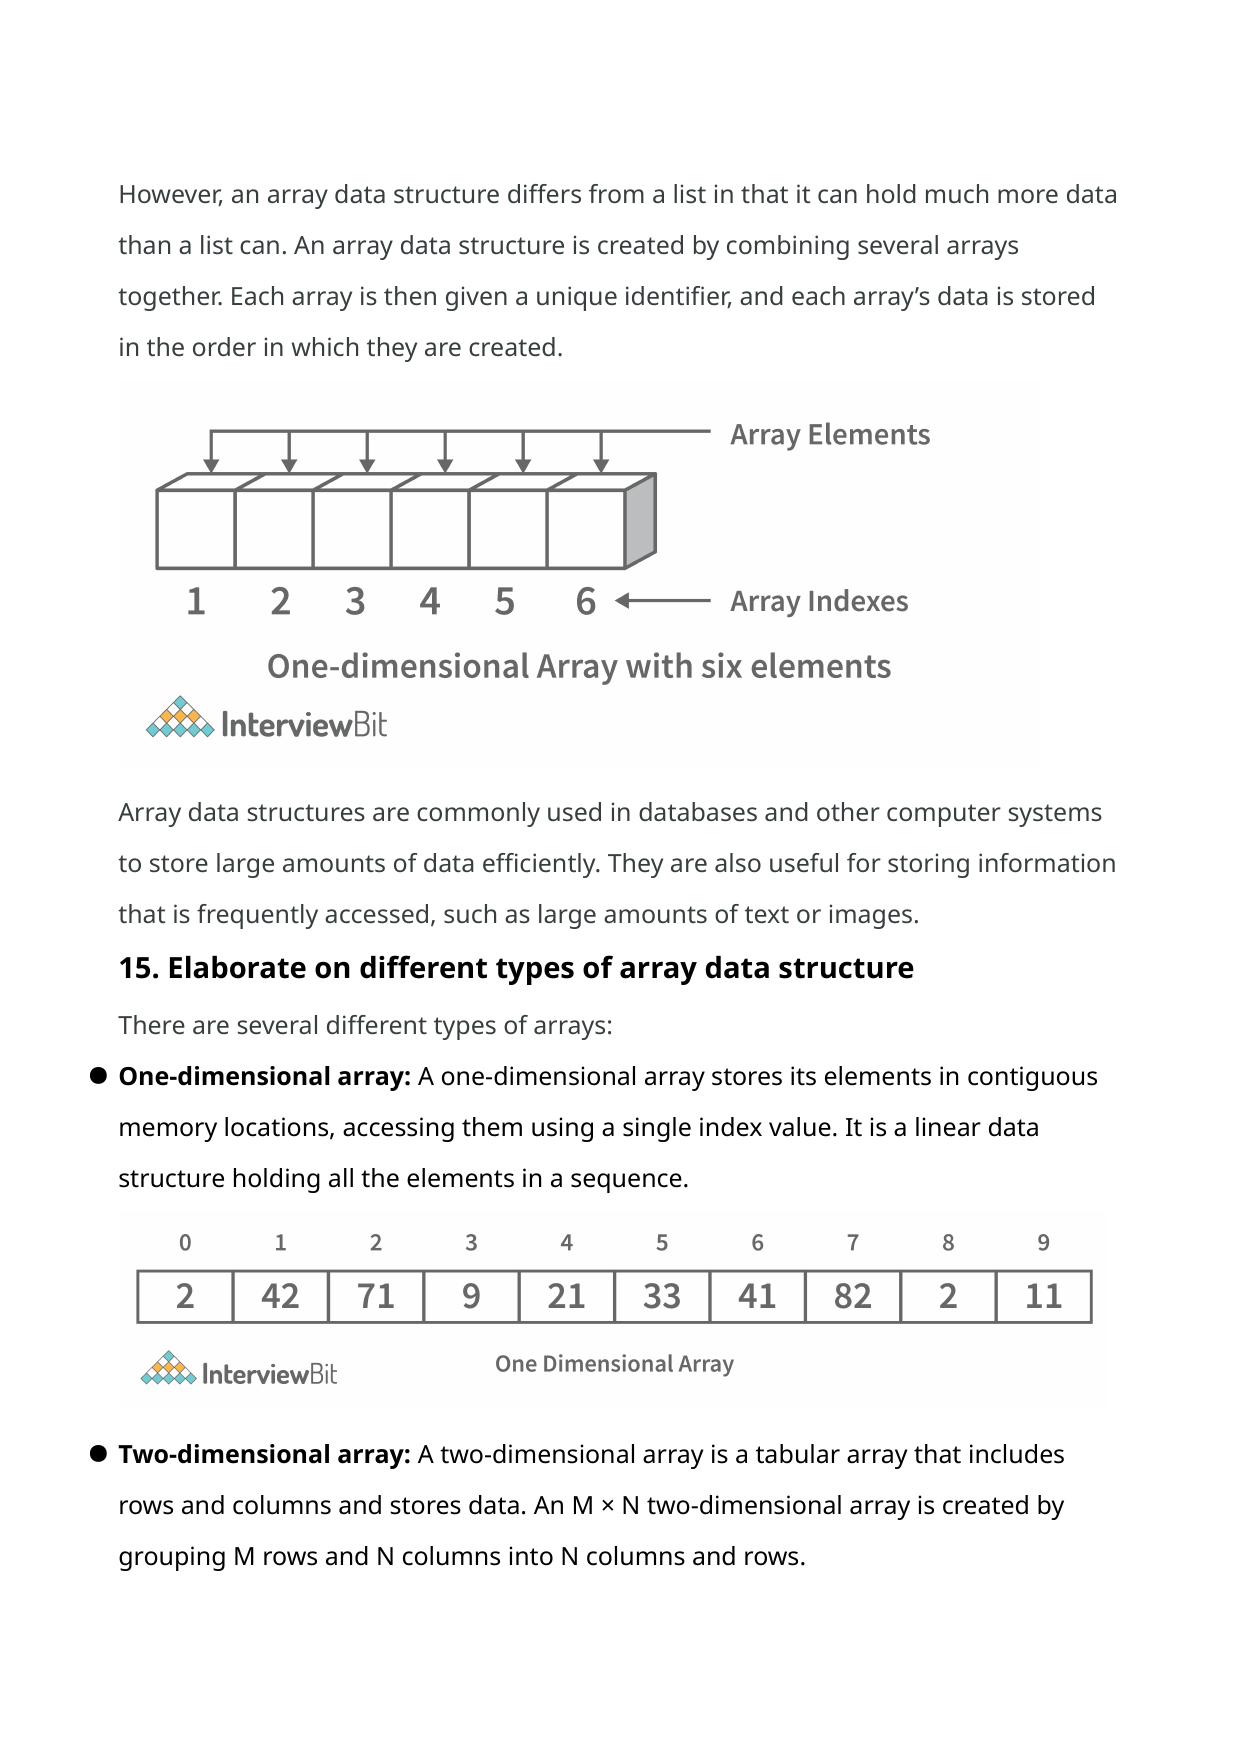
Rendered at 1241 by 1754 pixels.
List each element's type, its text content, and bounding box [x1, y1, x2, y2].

list Two-dimensional array: A two-dimensional array is a tabular array that includes rows and columns and stores data. An M × N two-dimensional array is created by grouping M rows and N columns into N columns and rows. [118, 1436, 1122, 1573]
picture [118, 1211, 1109, 1408]
text However, an array data structure differs from a list in that it can hold much more data than a list can. An array data structure is created by combining several arrays together. Each array is then given a unique identifier, and each array’s data is stored in the order in which they are created. [118, 176, 1122, 363]
list One-dimensional array: A one-dimensional array stores its elements in contiguous memory locations, accessing them using a single index value. It is a linear data structure holding all the elements in a sequence. [118, 1058, 1122, 1194]
text Array data structures are commonly used in databases and other computer systems to store large amounts of data efficiently. They are also useful for storing information that is frequently accessed, such as large amounts of text or images. [118, 795, 1122, 931]
text There are several different types of arrays: [118, 1007, 1122, 1041]
picture [118, 380, 1040, 766]
subtitle 15. Elaborate on different types of array data structure [118, 948, 1122, 987]
